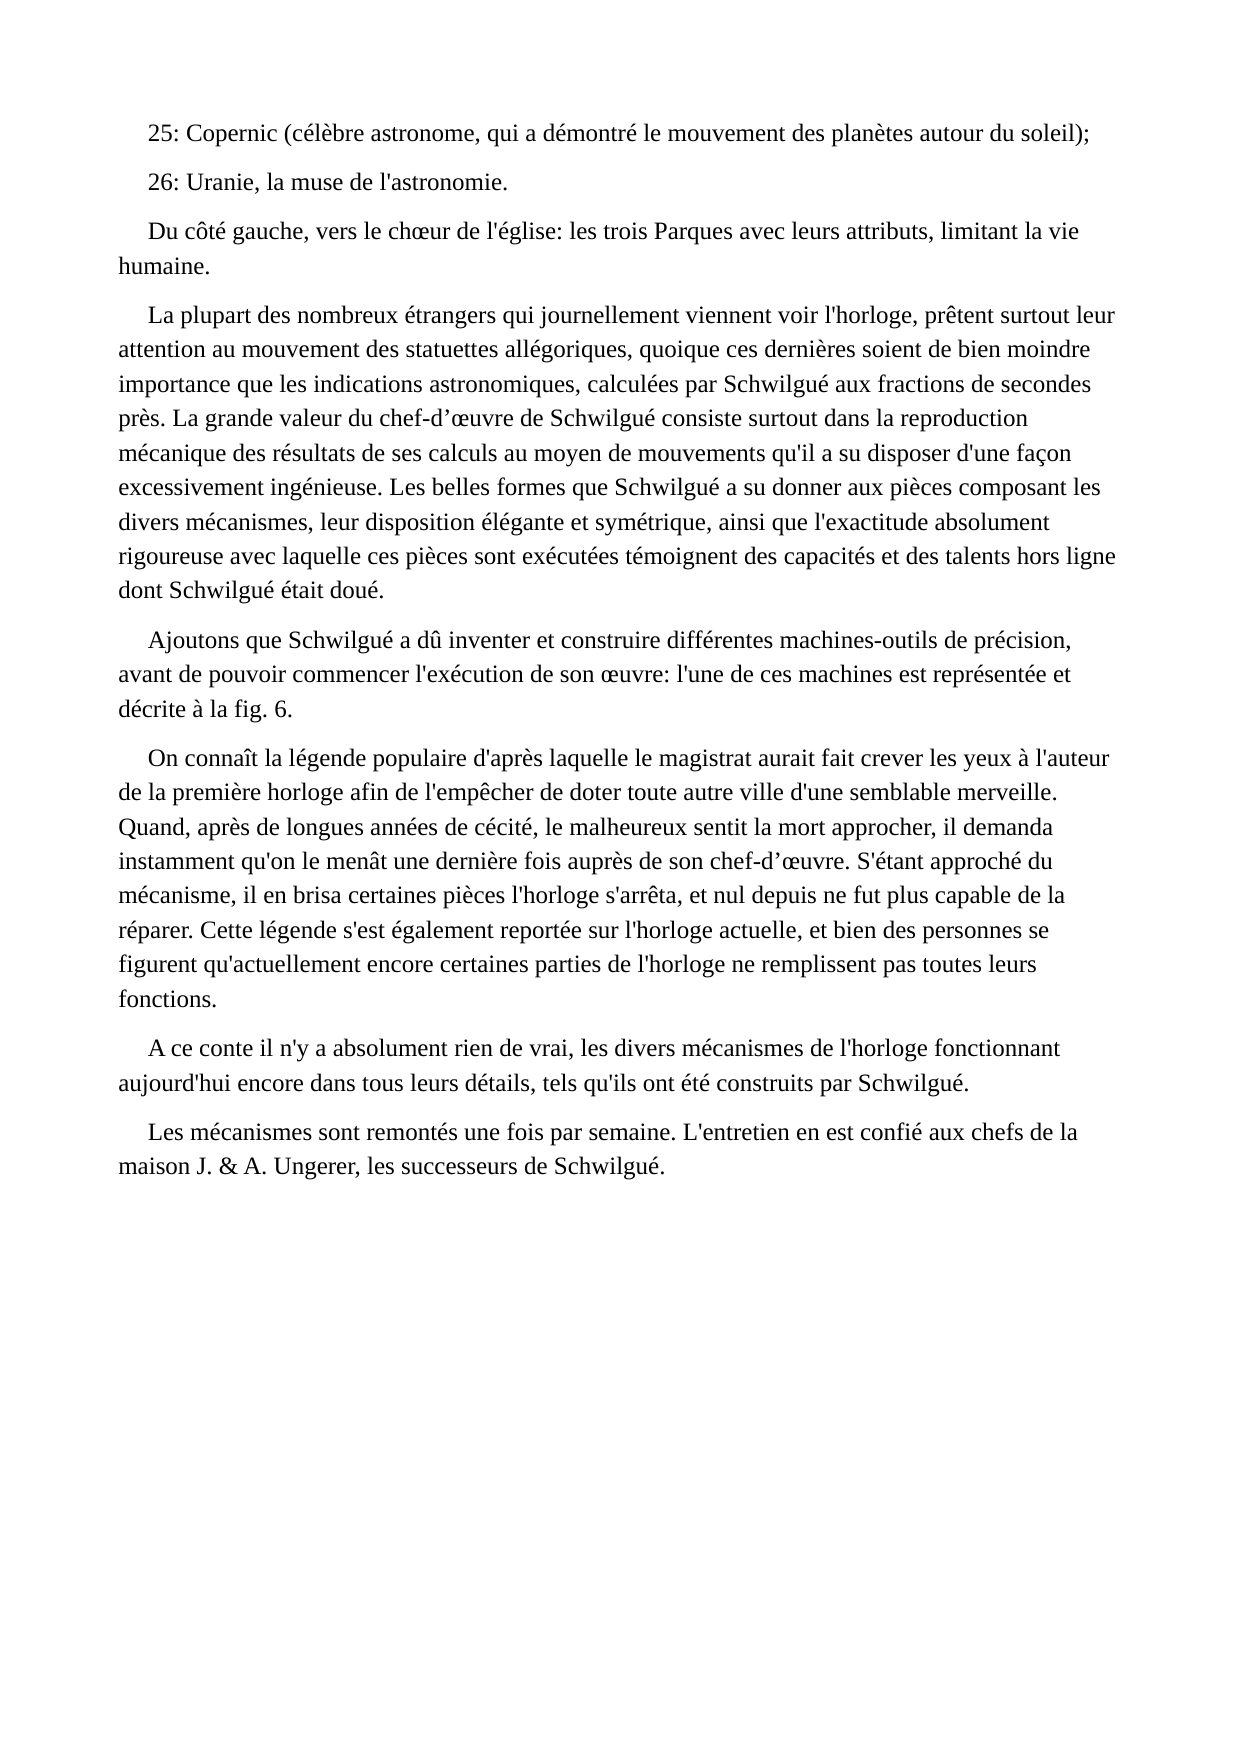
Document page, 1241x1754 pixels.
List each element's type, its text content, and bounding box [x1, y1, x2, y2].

text Du côté gauche, vers le chœur de l'église: les trois Parques avec leurs attributs, limitant la vie humaine. [118, 216, 1122, 279]
text Les mécanismes sont remontés une fois par semaine. L'entretien en est confié aux chefs de la maison J. & A. Ungerer, les successeurs de Schwilgué. [118, 1117, 1122, 1180]
text 26: Uranie, la muse de l'astronomie. [118, 167, 1122, 196]
text A ce conte il n'y a absolument rien de vrai, les divers mécanismes de l'horloge fonctionnant aujourd'hui encore dans tous leurs détails, tels qu'ils ont été construits par Schwilgué. [118, 1033, 1122, 1096]
text La plupart des nombreux étrangers qui journellement viennent voir l'horloge, prêtent surtout leur attention au mouvement des statuettes allégoriques, quoique ces dernières soient de bien moindre importance que les indications astronomiques, calculées par Schwilgué aux fractions de secondes près. La grande valeur du chef-d’œuvre de Schwilgué consiste surtout dans la reproduction mécanique des résultats de ses calculs au moyen de mouvements qu'il a su disposer d'une façon excessivement ingénieuse. Les belles formes que Schwilgué a su donner aux pièces composant les divers mécanismes, leur disposition élégante et symétrique, ainsi que l'exactitude absolument rigoureuse avec laquelle ces pièces sont exécutées témoignent des capacités et des talents hors ligne dont Schwilgué était doué. [118, 300, 1122, 604]
text On connaît la légende populaire d'après laquelle le magistrat aurait fait crever les yeux à l'auteur de la première horloge afin de l'empêcher de doter toute autre ville d'une semblable merveille. Quand, après de longues années de cécité, le malheureux sentit la mort approcher, il demanda instamment qu'on le menât une dernière fois auprès de son chef-d’œuvre. S'étant approché du mécanisme, il en brisa certaines pièces l'horloge s'arrêta, et nul depuis ne fut plus capable de la réparer. Cette légende s'est également reportée sur l'horloge actuelle, et bien des personnes se figurent qu'actuellement encore certaines parties de l'horloge ne remplissent pas toutes leurs fonctions. [118, 743, 1122, 1013]
text Ajoutons que Schwilgué a dû inventer et construire différentes machines-outils de précision, avant de pouvoir commencer l'exécution de son œuvre: l'une de ces machines est représentée et décrite à la fig. 6. [118, 625, 1122, 722]
text 25: Copernic (célèbre astronome, qui a démontré le mouvement des planètes autour du soleil); [118, 118, 1122, 147]
